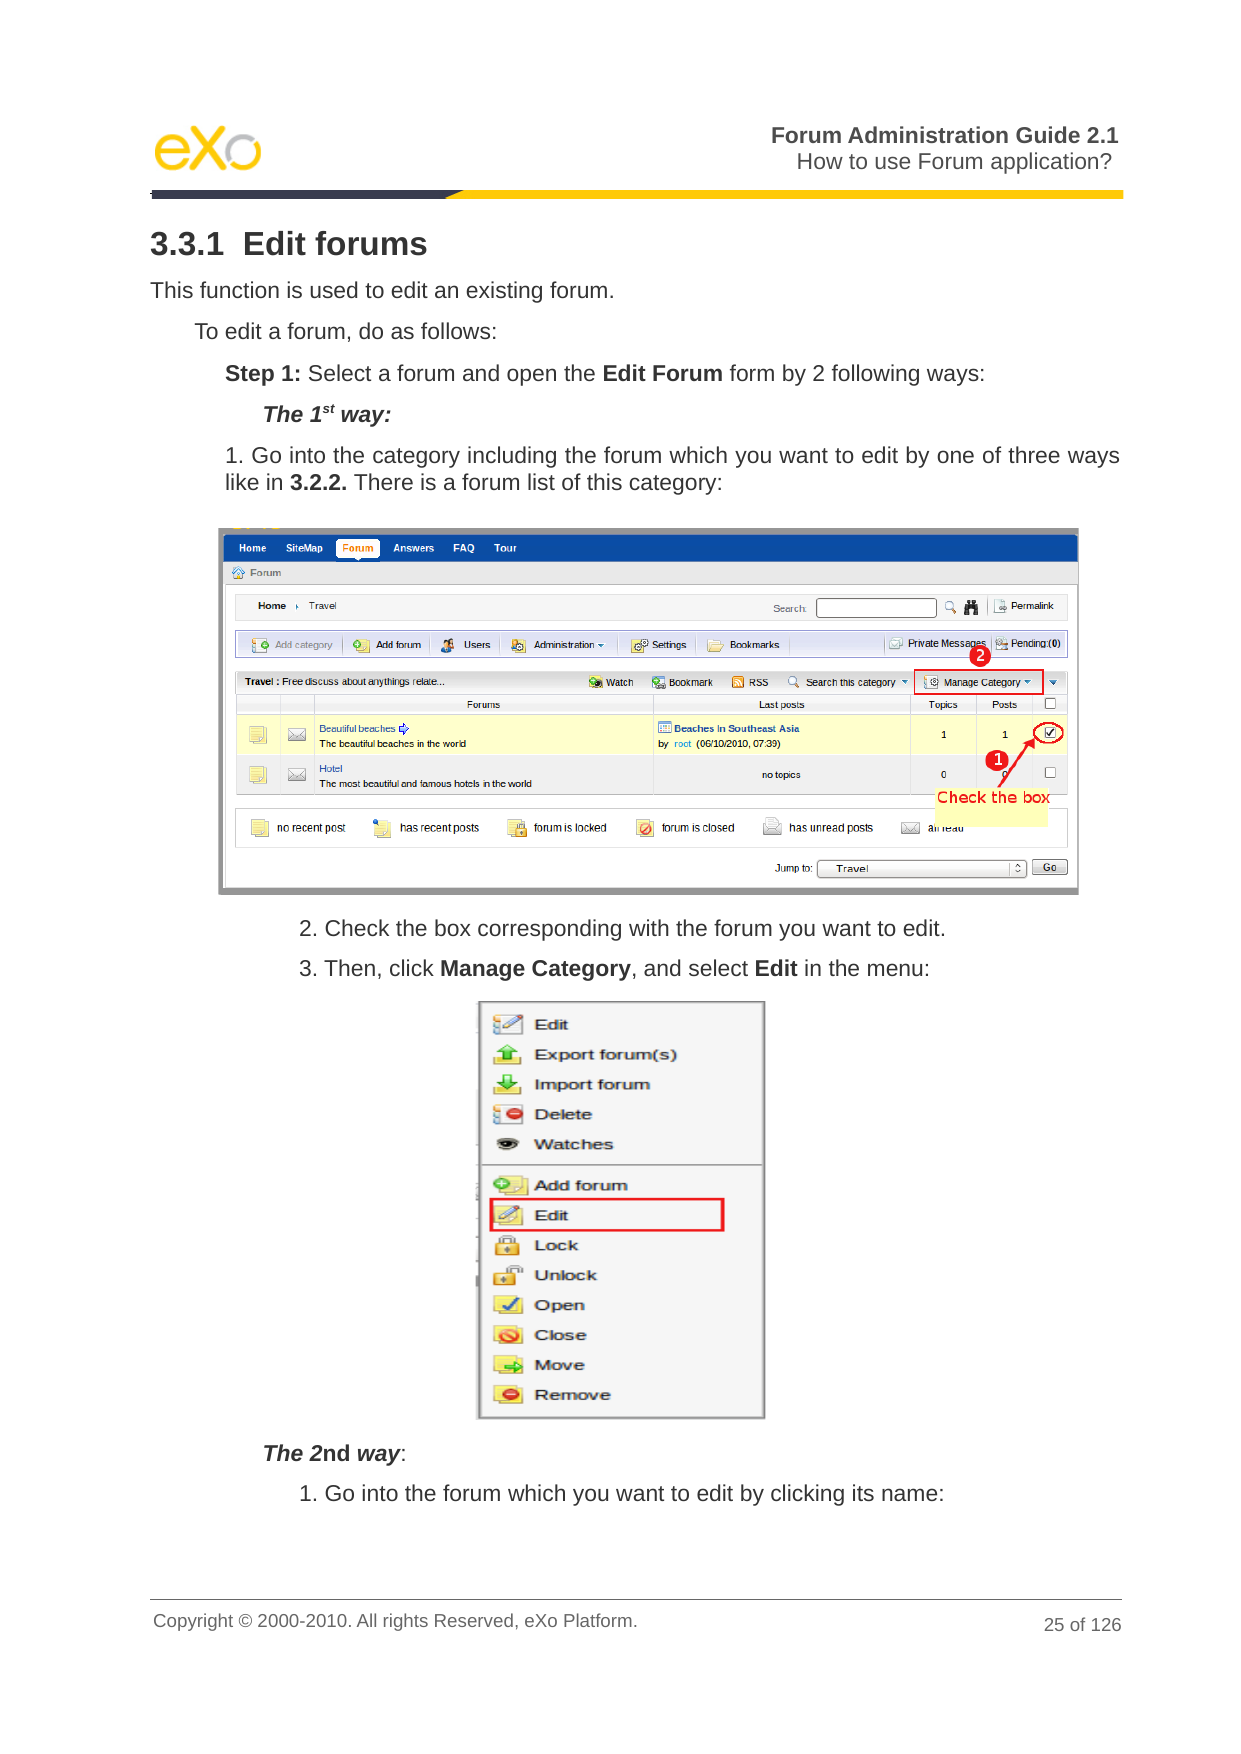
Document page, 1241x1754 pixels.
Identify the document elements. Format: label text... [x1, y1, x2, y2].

list Step 1: Select a forum and open the Edit Forum form by 2 following ways: [187, 360, 1122, 386]
list The 2nd way: [225, 994, 1122, 1466]
picture [151, 190, 1124, 199]
list 1. Go into the forum which you want to edit by clicking its name: [261, 1479, 1122, 1506]
picture [155, 125, 262, 171]
picture [475, 1001, 766, 1420]
list 1. Go into the category including the forum which you want to edit by one of three ways like in 3.2.2. There is a forum list of this category: [187, 442, 1122, 495]
list The 1st way: [225, 401, 1122, 427]
list 3. Then, click Manage Category, and select Edit in the menu: [261, 954, 1122, 981]
text To edit a forum, do as follows: [150, 318, 1122, 345]
list 2. Check the box corresponding with the forum you want to edit. [261, 503, 1122, 941]
text This function is used to edit an existing forum. [150, 277, 1122, 303]
picture [218, 528, 1079, 895]
subtitle Edit forums [150, 223, 1122, 262]
